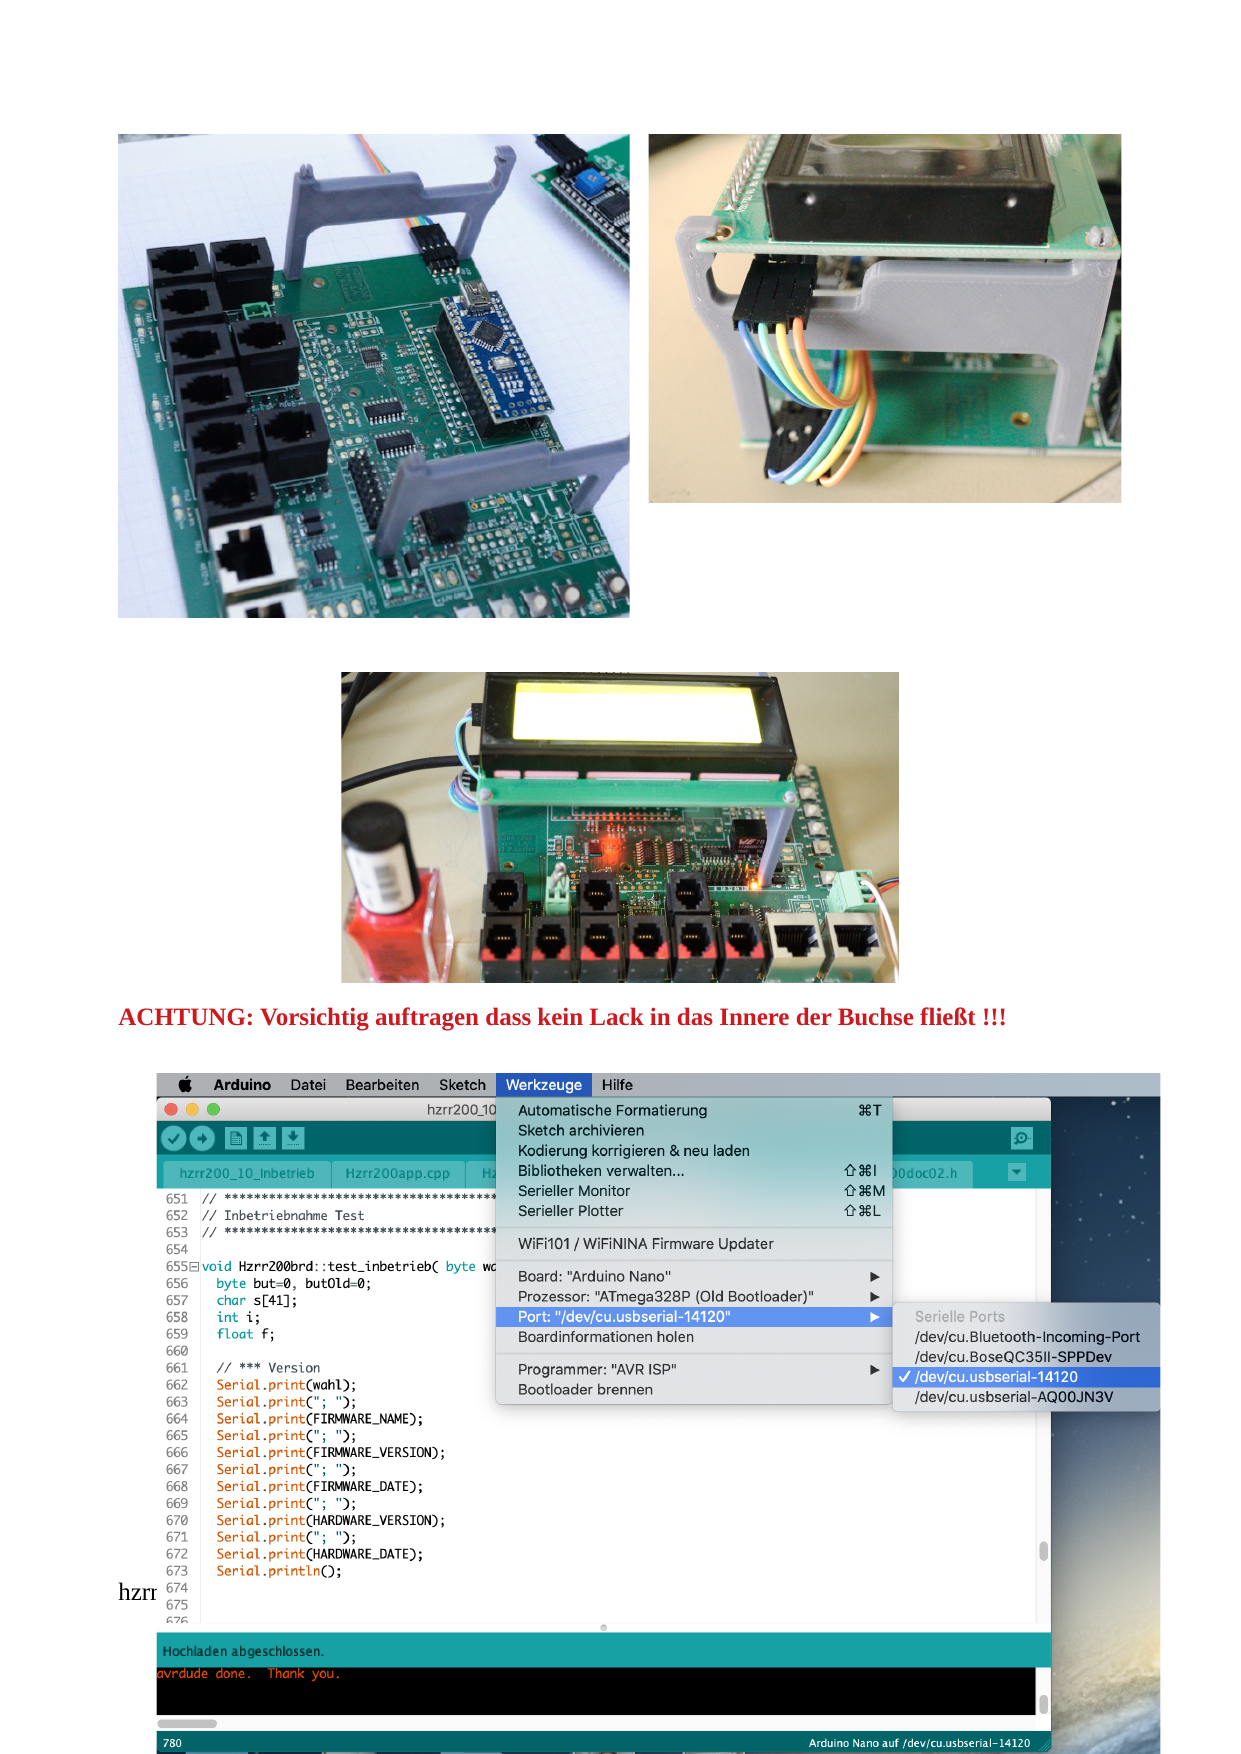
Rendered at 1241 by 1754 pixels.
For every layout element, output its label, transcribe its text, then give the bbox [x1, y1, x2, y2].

text Bild 32: Montage des LCDs an den Abstandshaltern [648, 111, 1122, 134]
text Bild 33: Kennzeichnen der Temperatur-Sensor Buchsen mit roter Farbe. Roter Nagellack mit etwas zusätzlichem weißen Pigment hat sich bewährt. [341, 649, 899, 672]
text Bild 31: Zwei Abstandshalter in die dafür vorgesehenen Löcher drücken [118, 111, 630, 134]
text ACHTUNG: Vorsichtig auftragen dass kein Lack in das Innere der Buchse fließt !!! [118, 1002, 1122, 1030]
